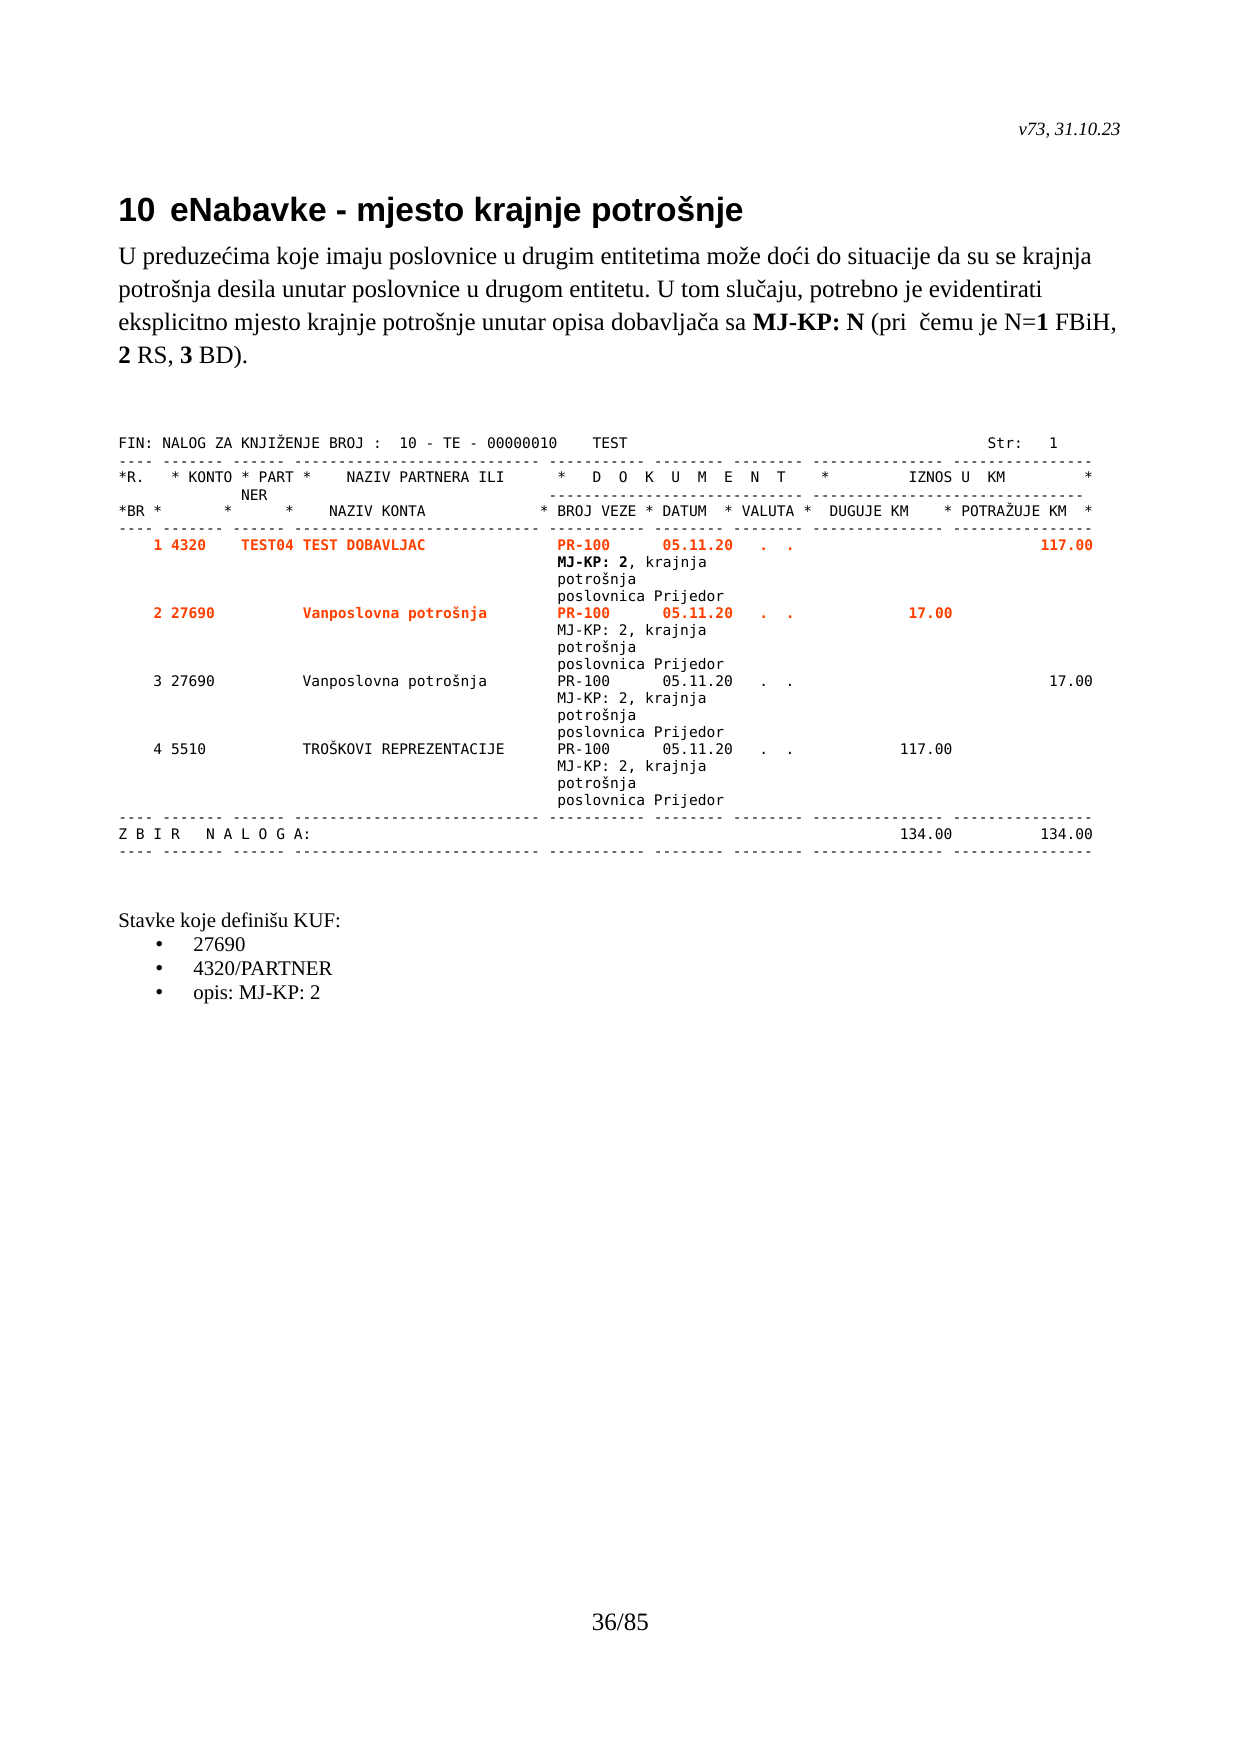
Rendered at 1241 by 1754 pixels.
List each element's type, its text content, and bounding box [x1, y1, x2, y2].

text poslovnica Prijedor [118, 656, 1122, 673]
text poslovnica Prijedor [118, 792, 1122, 809]
text 4 5510 TROŠKOVI REPREZENTACIJE PR-100 05.11.20 . . 117.00 [118, 741, 1122, 758]
text poslovnica Prijedor [118, 588, 1122, 605]
text ---- ------- ------ ---------------------------- ----------- -------- -------- --------------- ---------------- [118, 520, 1122, 537]
text MJ-KP: 2, krajnja [118, 690, 1122, 707]
text *BR * * * NAZIV KONTA * BROJ VEZE * DATUM * VALUTA * DUGUJE KM * POTRAŽUJE KM * [118, 503, 1122, 520]
text NER ----------------------------- ------------------------------- [118, 486, 1122, 503]
text MJ-KP: 2, krajnja [118, 758, 1122, 775]
text potrošnja [118, 639, 1122, 656]
text Stavke koje definišu KUF: [118, 907, 1122, 932]
text potrošnja [118, 707, 1122, 724]
text MJ-KP: 2, krajnja [118, 554, 1122, 571]
text *R. * KONTO * PART * NAZIV PARTNERA ILI * D O K U M E N T * IZNOS U KM * [118, 469, 1122, 486]
text FIN: NALOG ZA KNJIŽENJE BROJ : 10 - TE - 00000010 TEST Str: 1 [118, 435, 1122, 452]
text U preduzećima koje imaju poslovnice u drugim entitetima može doći do situacije da su se krajnja potrošnja desila unutar poslovnice u drugom entitetu. U tom slučaju, potrebno je evidentirati eksplicitno mjesto krajnje potrošnje unutar opisa dobavljača sa MJ-KP: N (pri čemu je N=1 FBiH, 2 RS, 3 BD). [118, 241, 1122, 369]
list 4320/PARTNER [156, 956, 1122, 980]
text 3 27690 Vanposlovna potrošnja PR-100 05.11.20 . . 17.00 [118, 673, 1122, 690]
text poslovnica Prijedor [118, 724, 1122, 741]
text ---- ------- ------ ---------------------------- ----------- -------- -------- --------------- ---------------- [118, 809, 1122, 826]
text ---- ------- ------ ---------------------------- ----------- -------- -------- --------------- ---------------- [118, 452, 1122, 469]
text Z B I R N A L O G A: 134.00 134.00 [118, 826, 1122, 843]
text 1 4320 TEST04 TEST DOBAVLJAC PR-100 05.11.20 . . 117.00 [118, 537, 1122, 554]
text ---- ------- ------ ---------------------------- ----------- -------- -------- --------------- ---------------- [118, 843, 1122, 860]
list opis: MJ-KP: 2 [156, 980, 1122, 1004]
text potrošnja [118, 775, 1122, 792]
text 2 27690 Vanposlovna potrošnja PR-100 05.11.20 . . 17.00 [118, 605, 1122, 622]
list 27690 [156, 932, 1122, 956]
subtitle eNabavke - mjesto krajnje potrošnje [118, 190, 1122, 229]
text potrošnja [118, 571, 1122, 588]
text MJ-KP: 2, krajnja [118, 622, 1122, 639]
